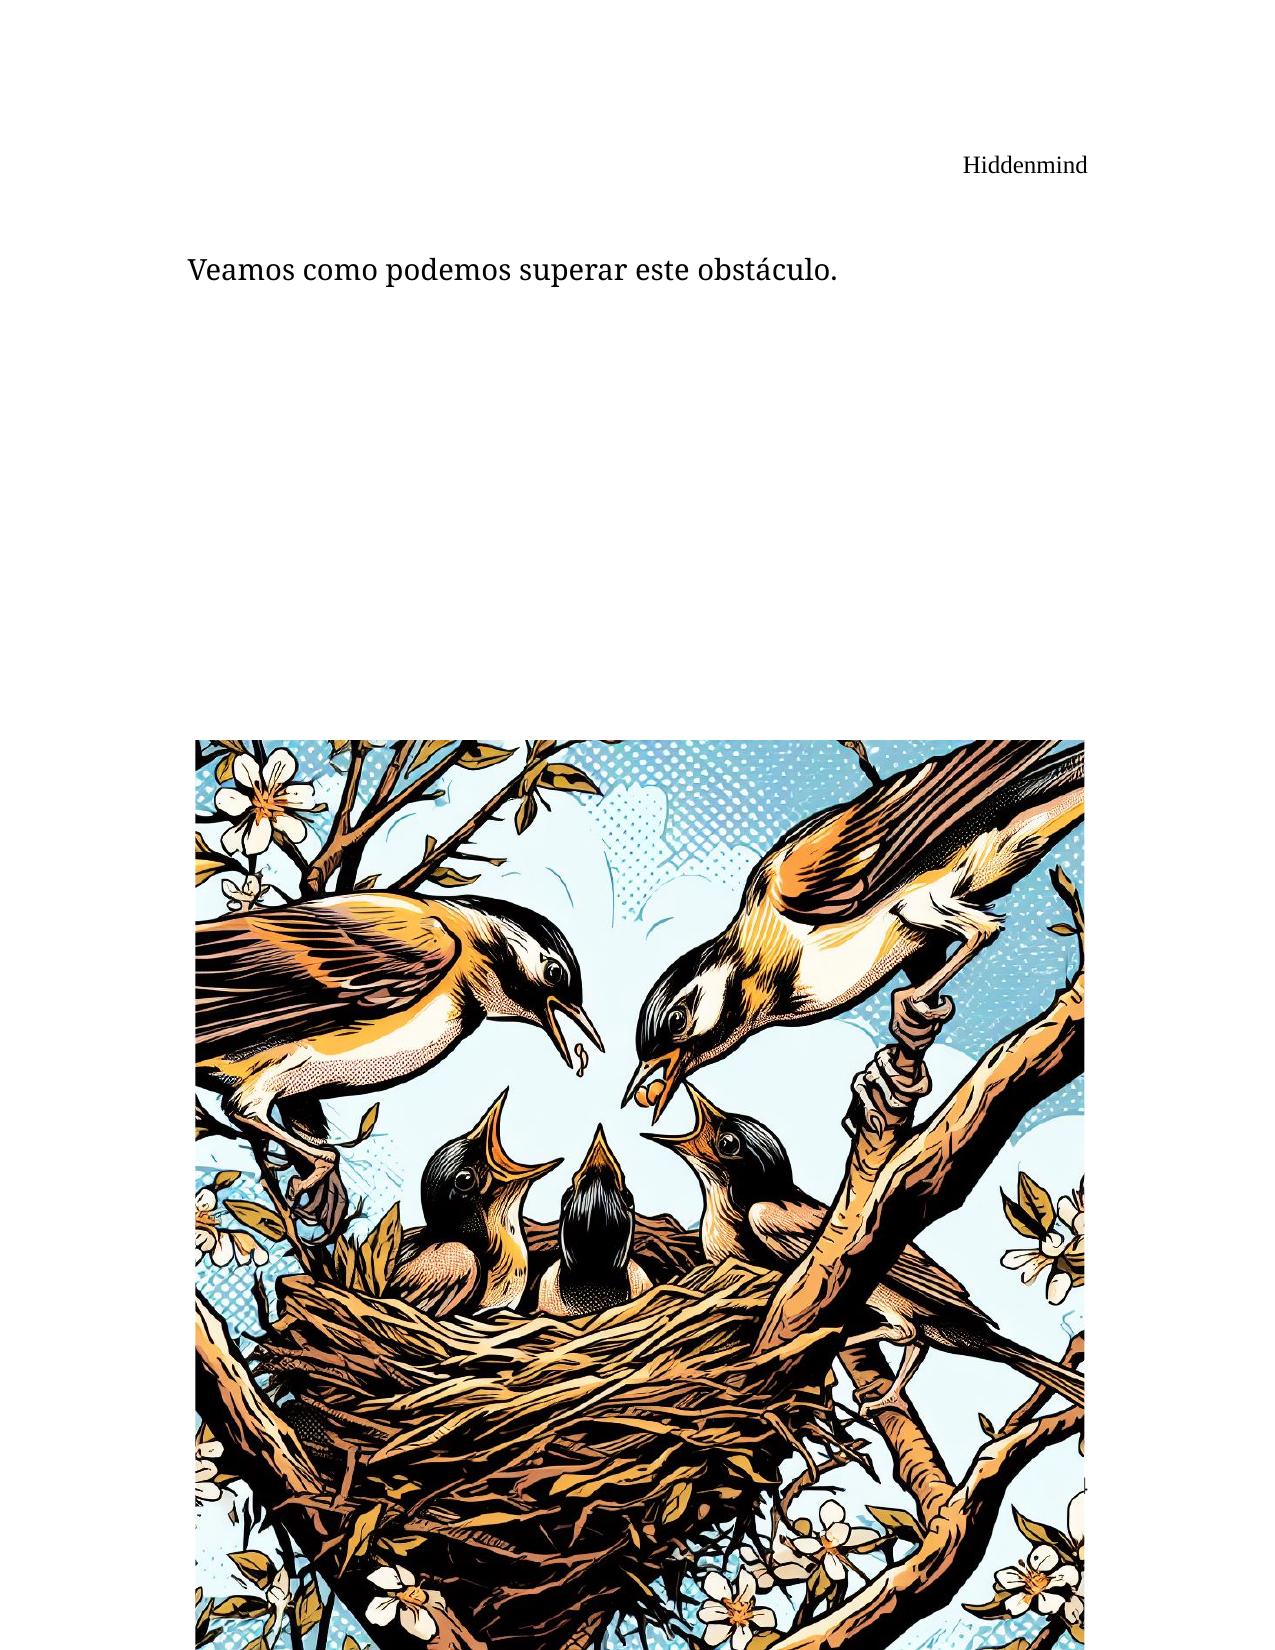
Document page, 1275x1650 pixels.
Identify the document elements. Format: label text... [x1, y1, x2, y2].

picture [195, 740, 1085, 1650]
text Veamos como podemos superar este obstáculo. [187, 250, 1087, 289]
